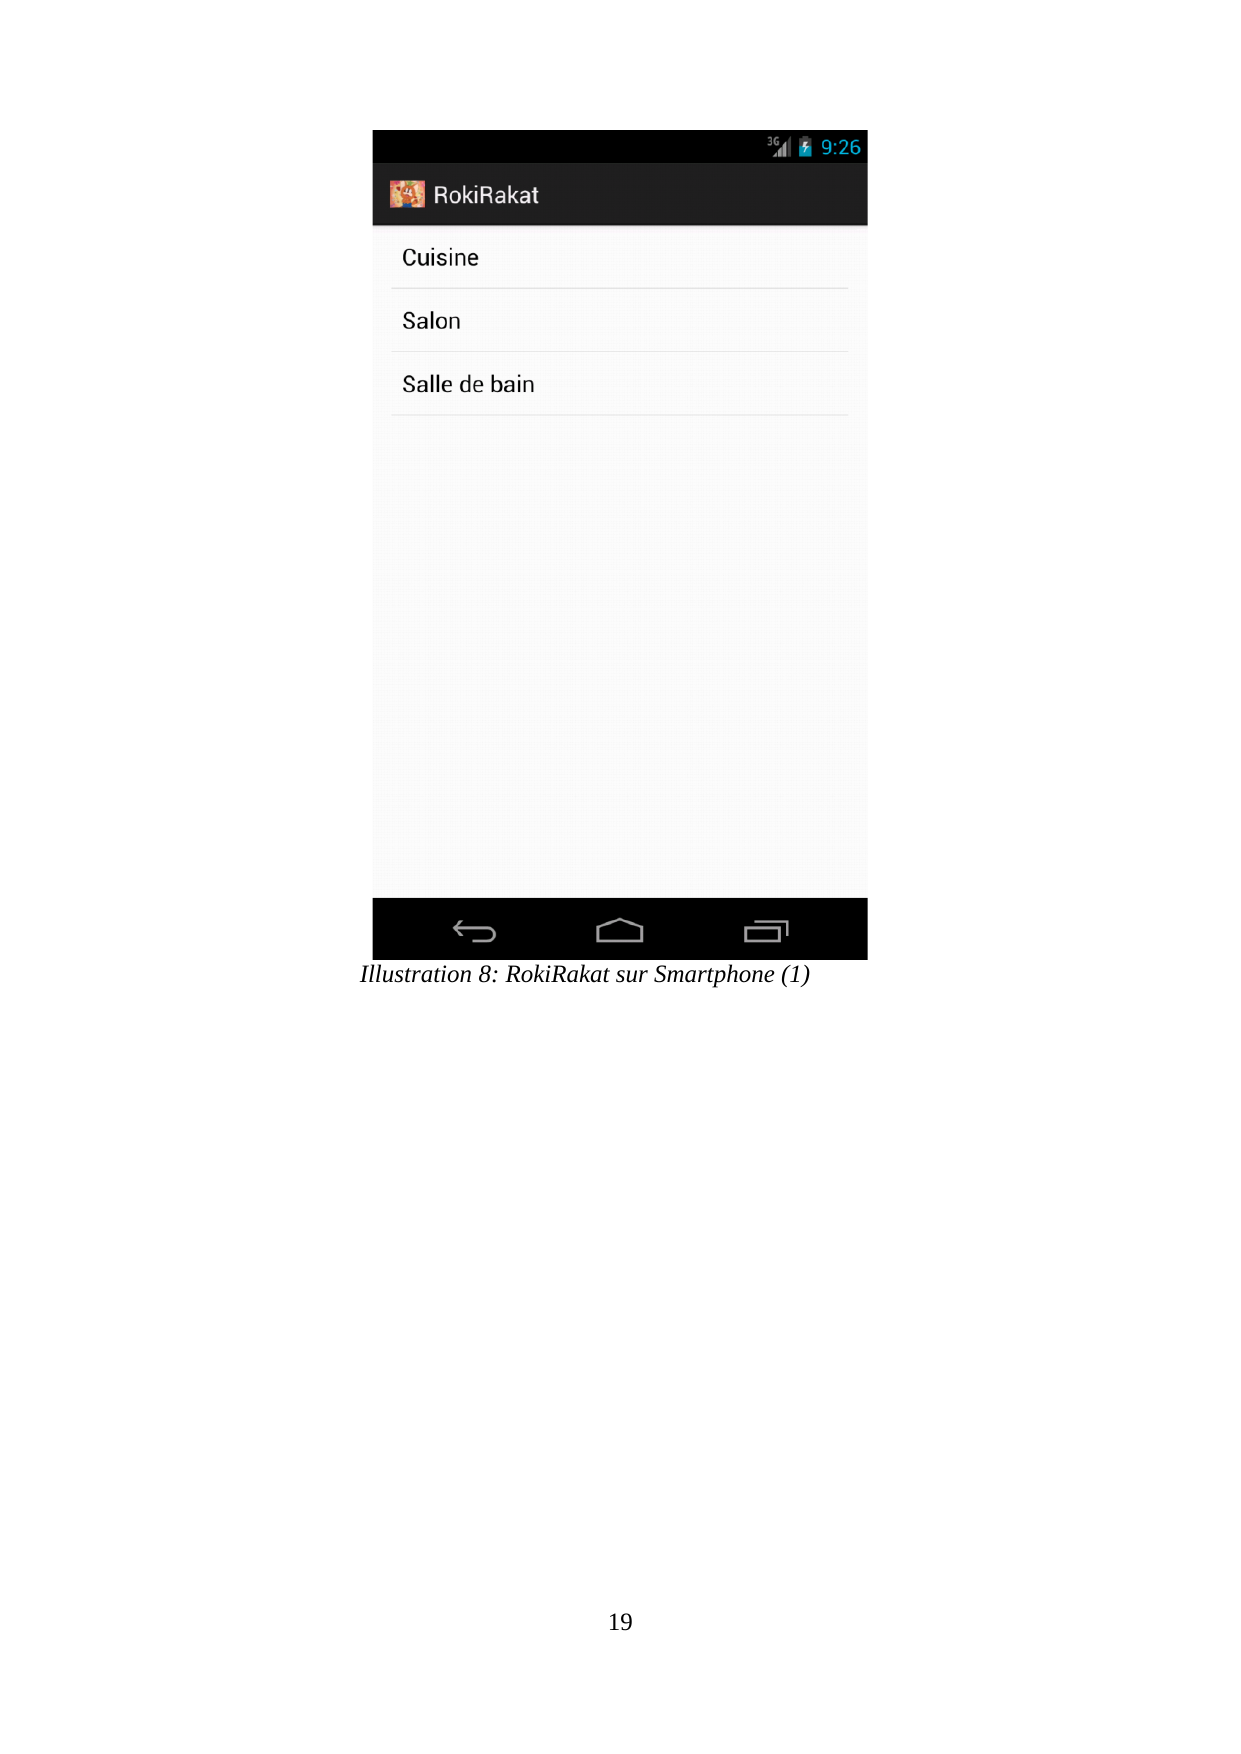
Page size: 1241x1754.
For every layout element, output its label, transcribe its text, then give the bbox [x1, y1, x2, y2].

picture [372, 130, 868, 960]
text Illustration 8: RokiRakat sur Smartphone (1) [359, 131, 881, 988]
